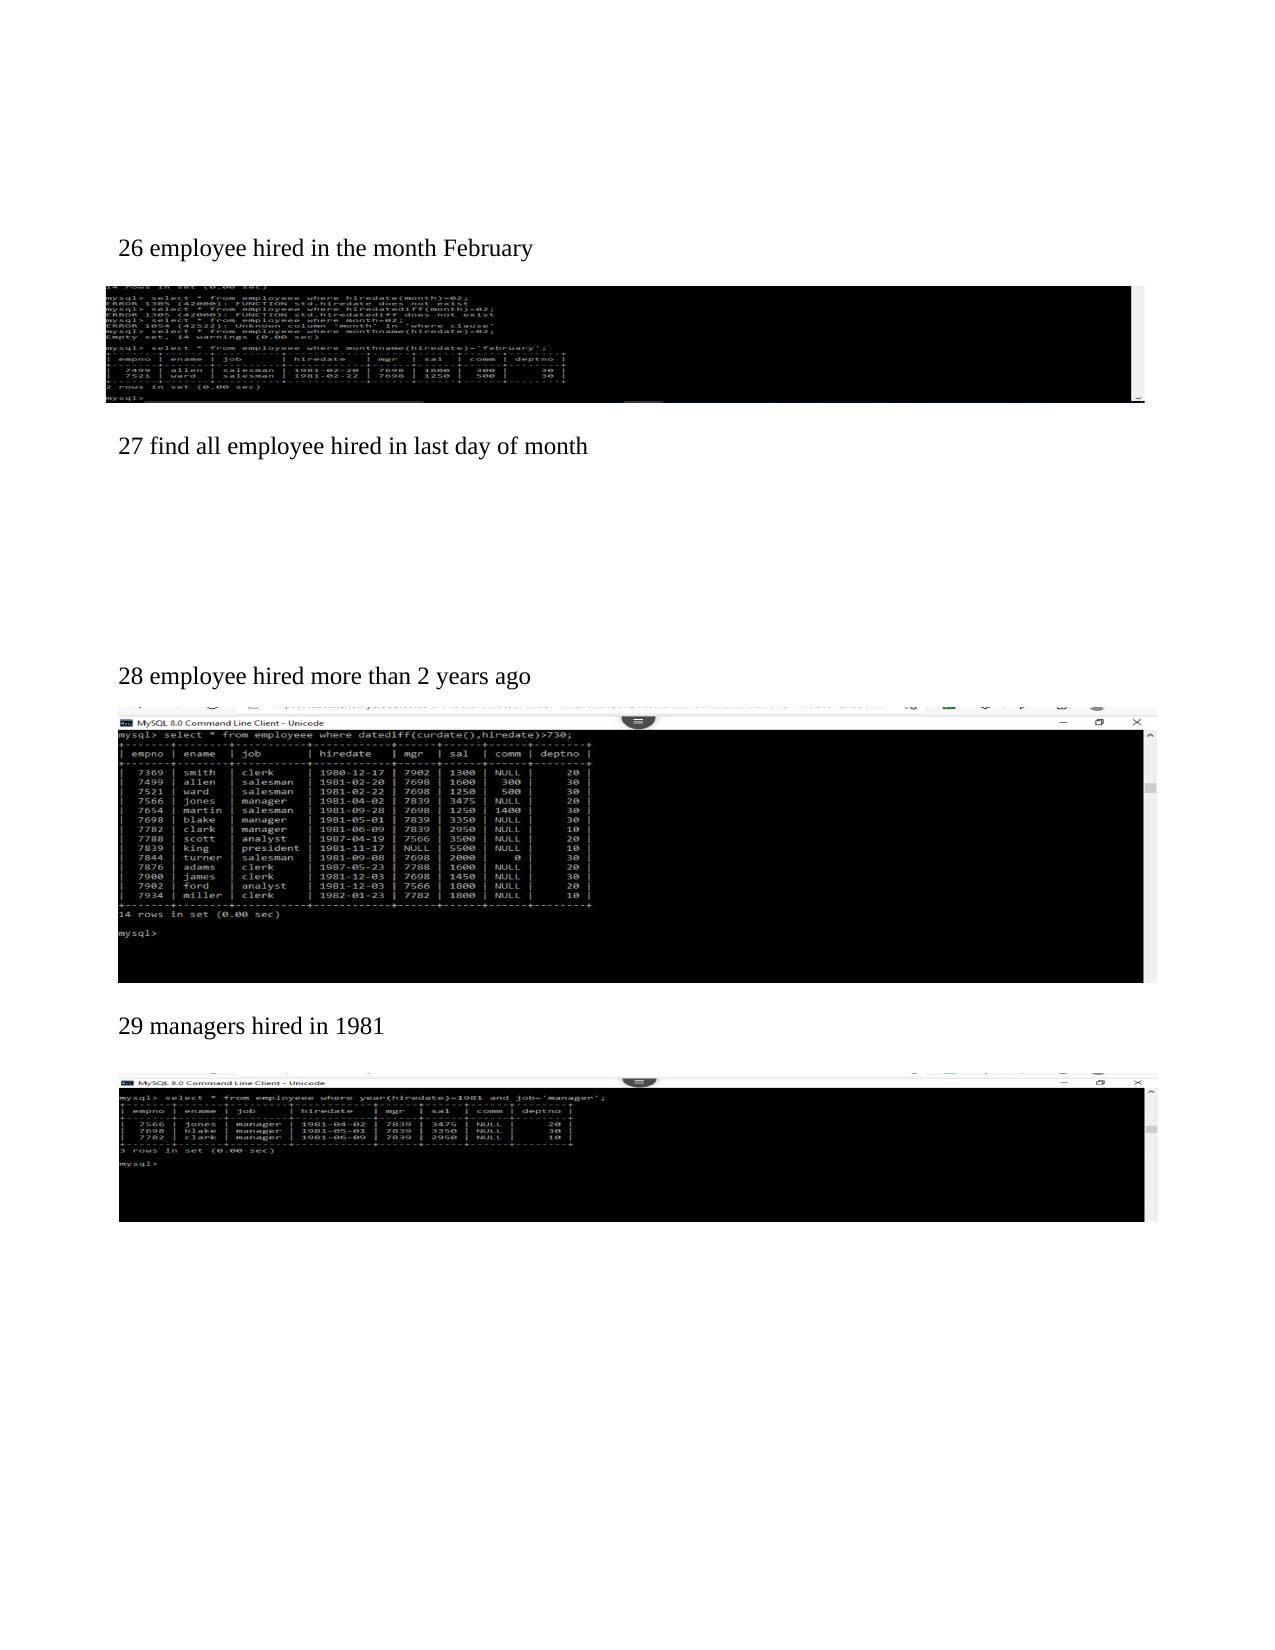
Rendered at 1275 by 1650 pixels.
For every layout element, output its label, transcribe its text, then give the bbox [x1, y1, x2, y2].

text 28 employee hired more than 2 years ago [118, 661, 1157, 689]
picture [105, 286, 1145, 403]
text 26 employee hired in the month February [118, 233, 1157, 262]
picture [119, 1073, 1158, 1222]
picture [118, 707, 1157, 983]
text 27 find all employee hired in last day of month [118, 431, 1157, 459]
text 29 managers hired in 1981 [118, 1011, 1157, 1040]
